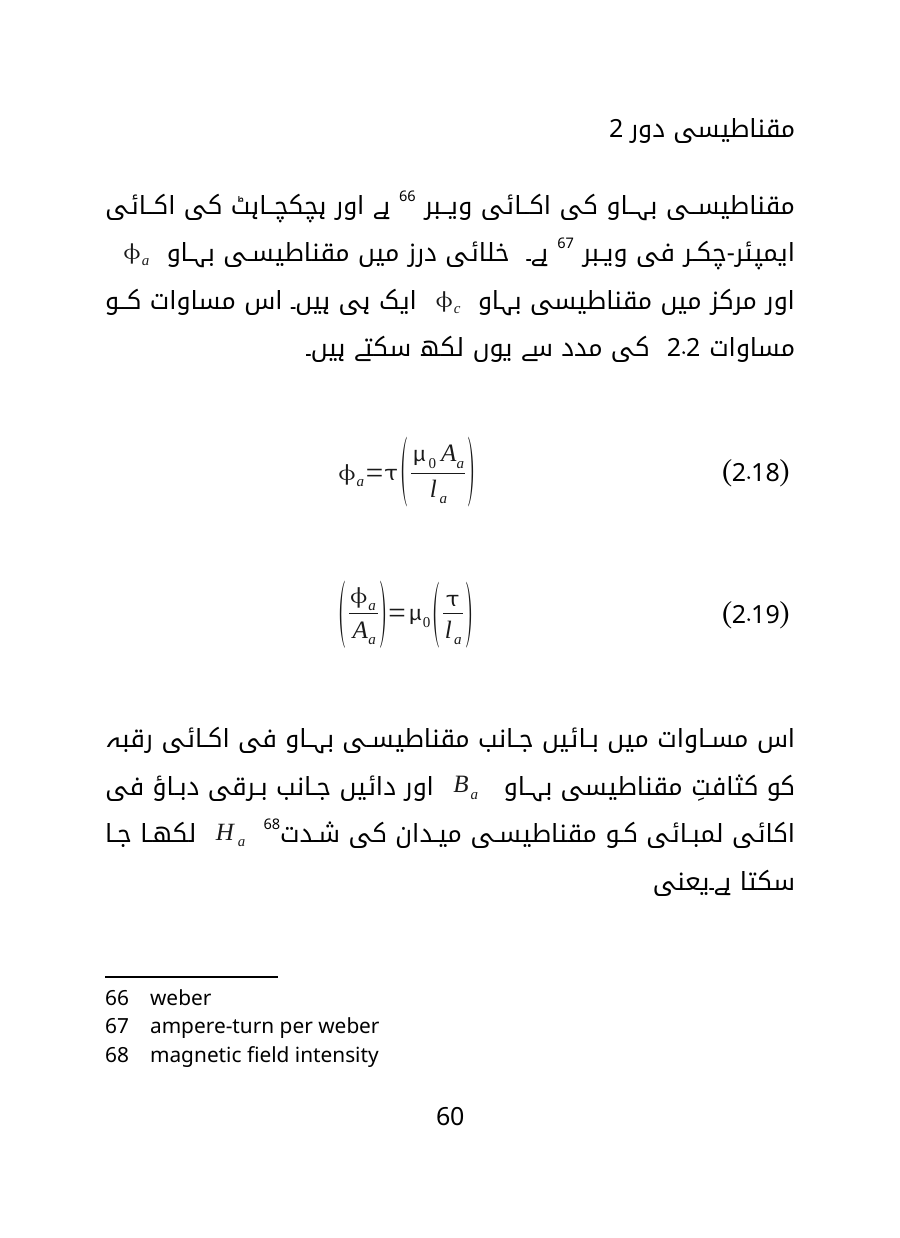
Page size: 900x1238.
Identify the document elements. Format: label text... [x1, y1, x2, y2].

table_header [105, 431, 700, 528]
text اس مساوات میں بائیں جانب مقناطیسی بہاو فی اکائی رقبہ کو کثافتِ مقناطیسی بہاو اور دائیں جانب برقی دباؤ فی اکائی لمبائی کو مقناطیسی میدان کی شدتلکھا جا سکتا ہے۔یعنی [105, 716, 795, 905]
text ampere-turn per weber [105, 1012, 795, 1040]
text weber [105, 983, 795, 1012]
table_header (2.19) [699, 575, 795, 669]
table_header (2.18) [700, 431, 795, 528]
text مقناطیسی بہاو کی اکائی ویبر ہے اور ہچکچاہٹ کی اکائی ایمپئر-چکر فی ویبر ہے۔ خلائی درز میں مقناطیسی بہاواور مرکز میں مقناطیسی بہاوایک ہی ہیں۔ اس مساوات کو مساوات 2.2 کی مدد سے یوں لکھ سکتے ہیں۔ [105, 182, 795, 372]
text magnetic field intensity [105, 1040, 795, 1068]
table_header [105, 575, 699, 669]
